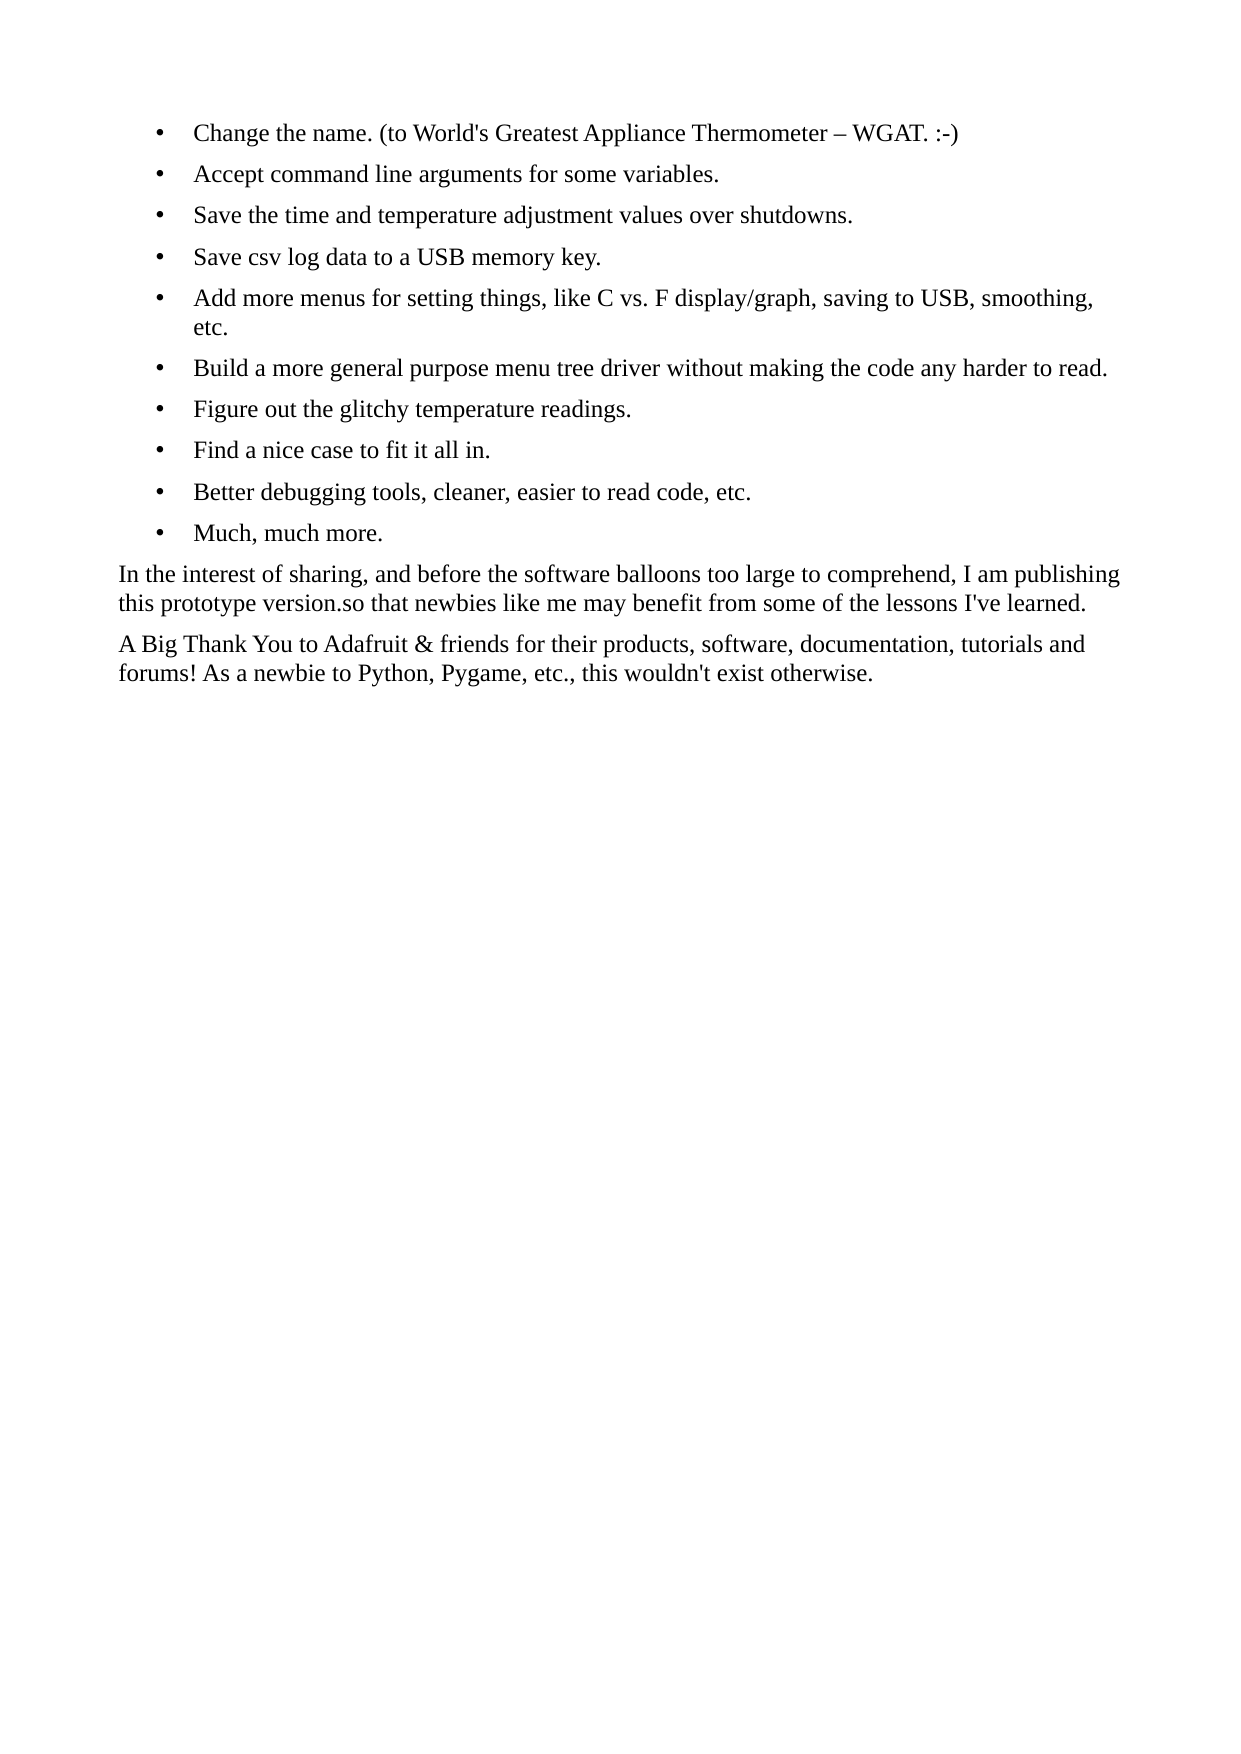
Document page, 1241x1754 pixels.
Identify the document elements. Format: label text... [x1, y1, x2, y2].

list Change the name. (to World's Greatest Appliance Thermometer – WGAT. :-) [156, 118, 1122, 147]
list Add more menus for setting things, like C vs. F display/graph, saving to USB, smoothing, etc. [156, 283, 1122, 341]
list Save csv log data to a USB memory key. [156, 242, 1122, 271]
list Find a nice case to fit it all in. [156, 436, 1122, 464]
list Much, much more. [156, 518, 1122, 547]
text In the interest of sharing, and before the software balloons too large to comprehend, I am publishing this prototype version.so that newbies like me may benefit from some of the lessons I've learned. [118, 559, 1122, 617]
text A Big Thank You to Adafruit & friends for their products, software, documentation, tutorials and forums! As a newbie to Python, Pygame, etc., this wouldn't exist otherwise. [118, 629, 1122, 687]
list Save the time and temperature adjustment values over shutdowns. [156, 201, 1122, 229]
list Build a more general purpose menu tree driver without making the code any harder to read. [156, 353, 1122, 382]
list Figure out the glitchy temperature readings. [156, 394, 1122, 423]
list Better debugging tools, cleaner, easier to read code, etc. [156, 477, 1122, 506]
list Accept command line arguments for some variables. [156, 159, 1122, 188]
